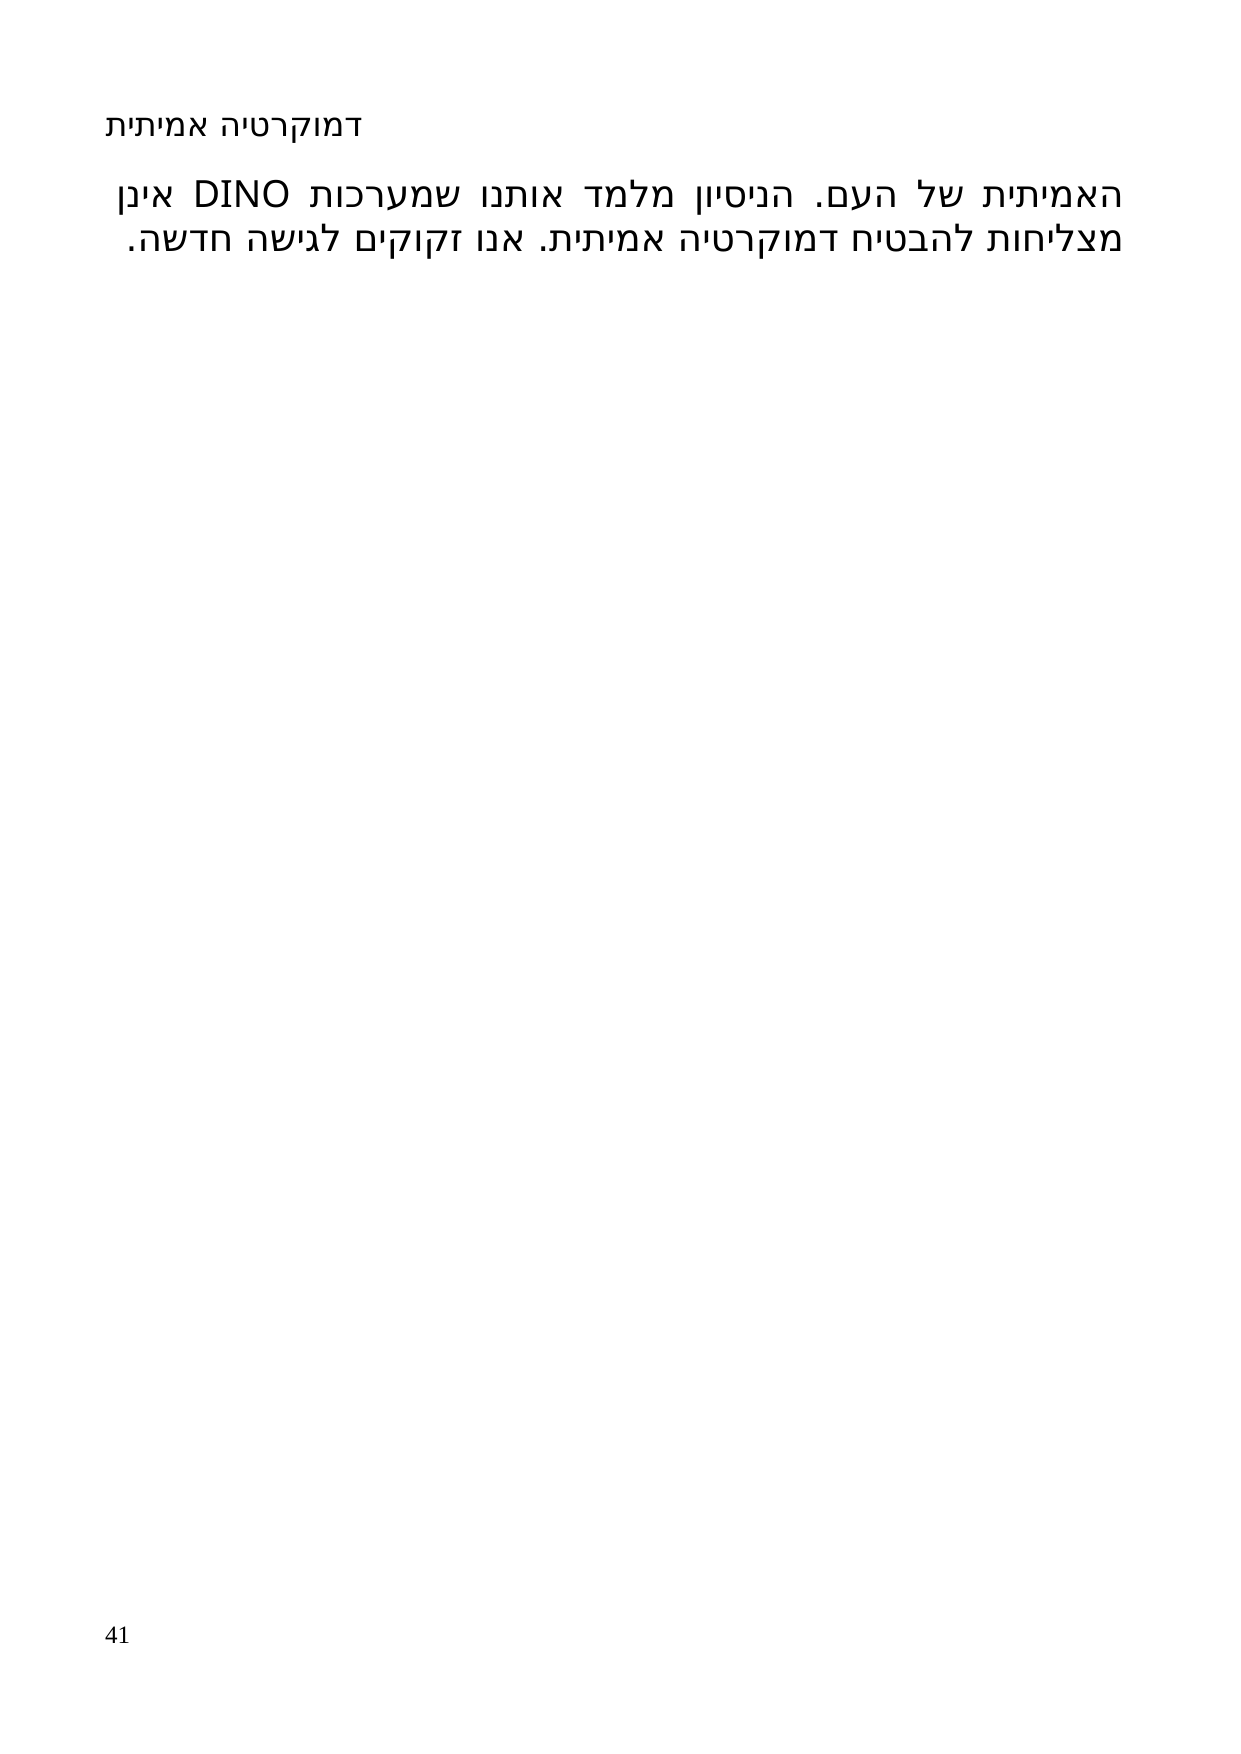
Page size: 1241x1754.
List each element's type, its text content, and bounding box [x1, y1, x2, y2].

text דמוקרטיה אמיתית קובעת תהליכים ליישוב סכסוכים רבים מול רבים ולפשרות שעמידים בפני לכידת מיעוט סמוי. זו מערכת שאנשים משתתפים בה מרצון כדי להימלט מחוק הג'ונגל. עליה להגן על המיעוט מפני הרוב ועל הרוב מפני המיעוט. דמוקרטיה אמיתית היא תהליך בו זכויות מתגלות ונאכפות בהסכמתו האמיתית של העם. הניסיון מלמד אותנו שמערכות DINO אינן מצליחות להבטיח דמוקרטיה אמיתית. אנו זקוקים לגישה חדשה. [116, 172, 1124, 260]
